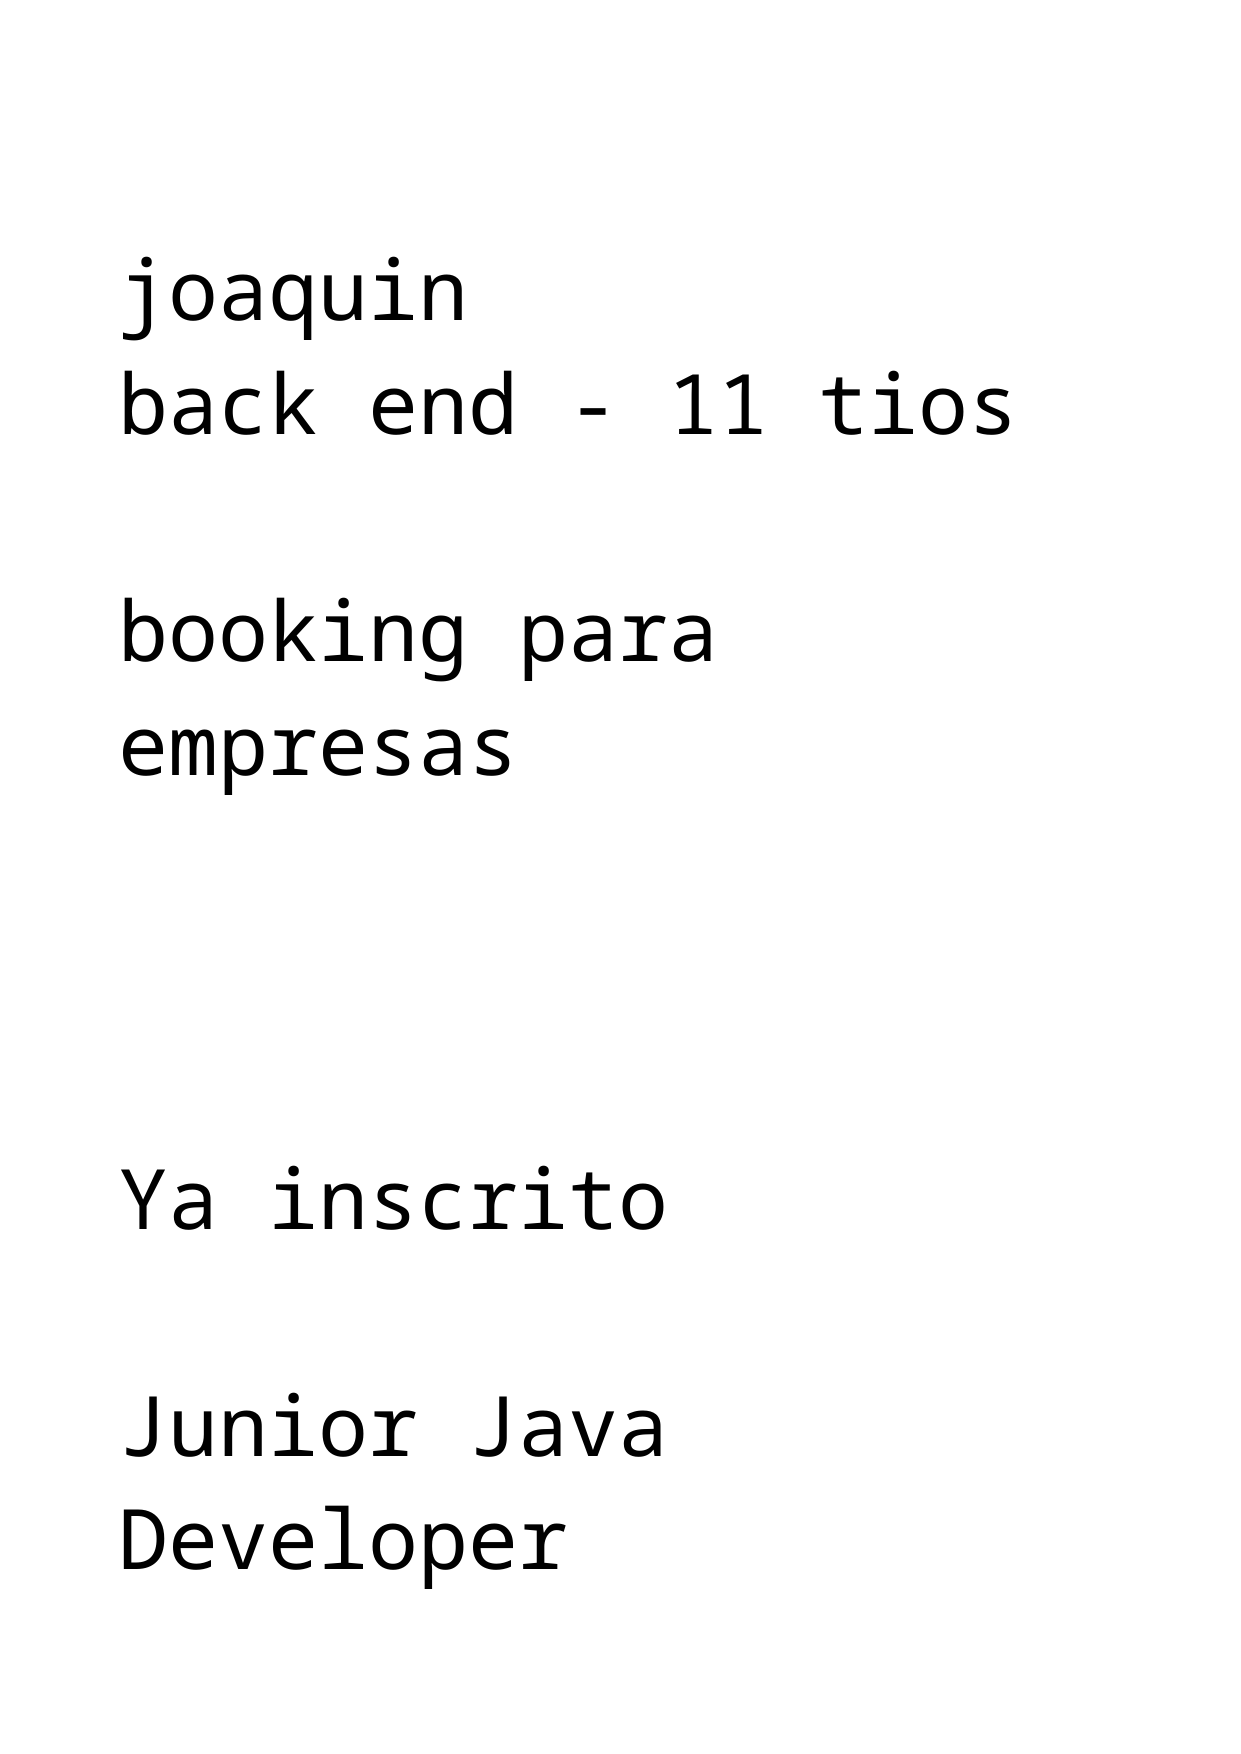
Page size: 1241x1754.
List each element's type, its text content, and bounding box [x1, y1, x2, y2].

text Junior Java Developer [118, 1367, 1122, 1594]
text Ya inscrito [118, 1140, 1122, 1253]
text back end - 11 tios [118, 345, 1122, 459]
text joaquin [118, 232, 1122, 345]
text booking para empresas [118, 572, 1122, 799]
